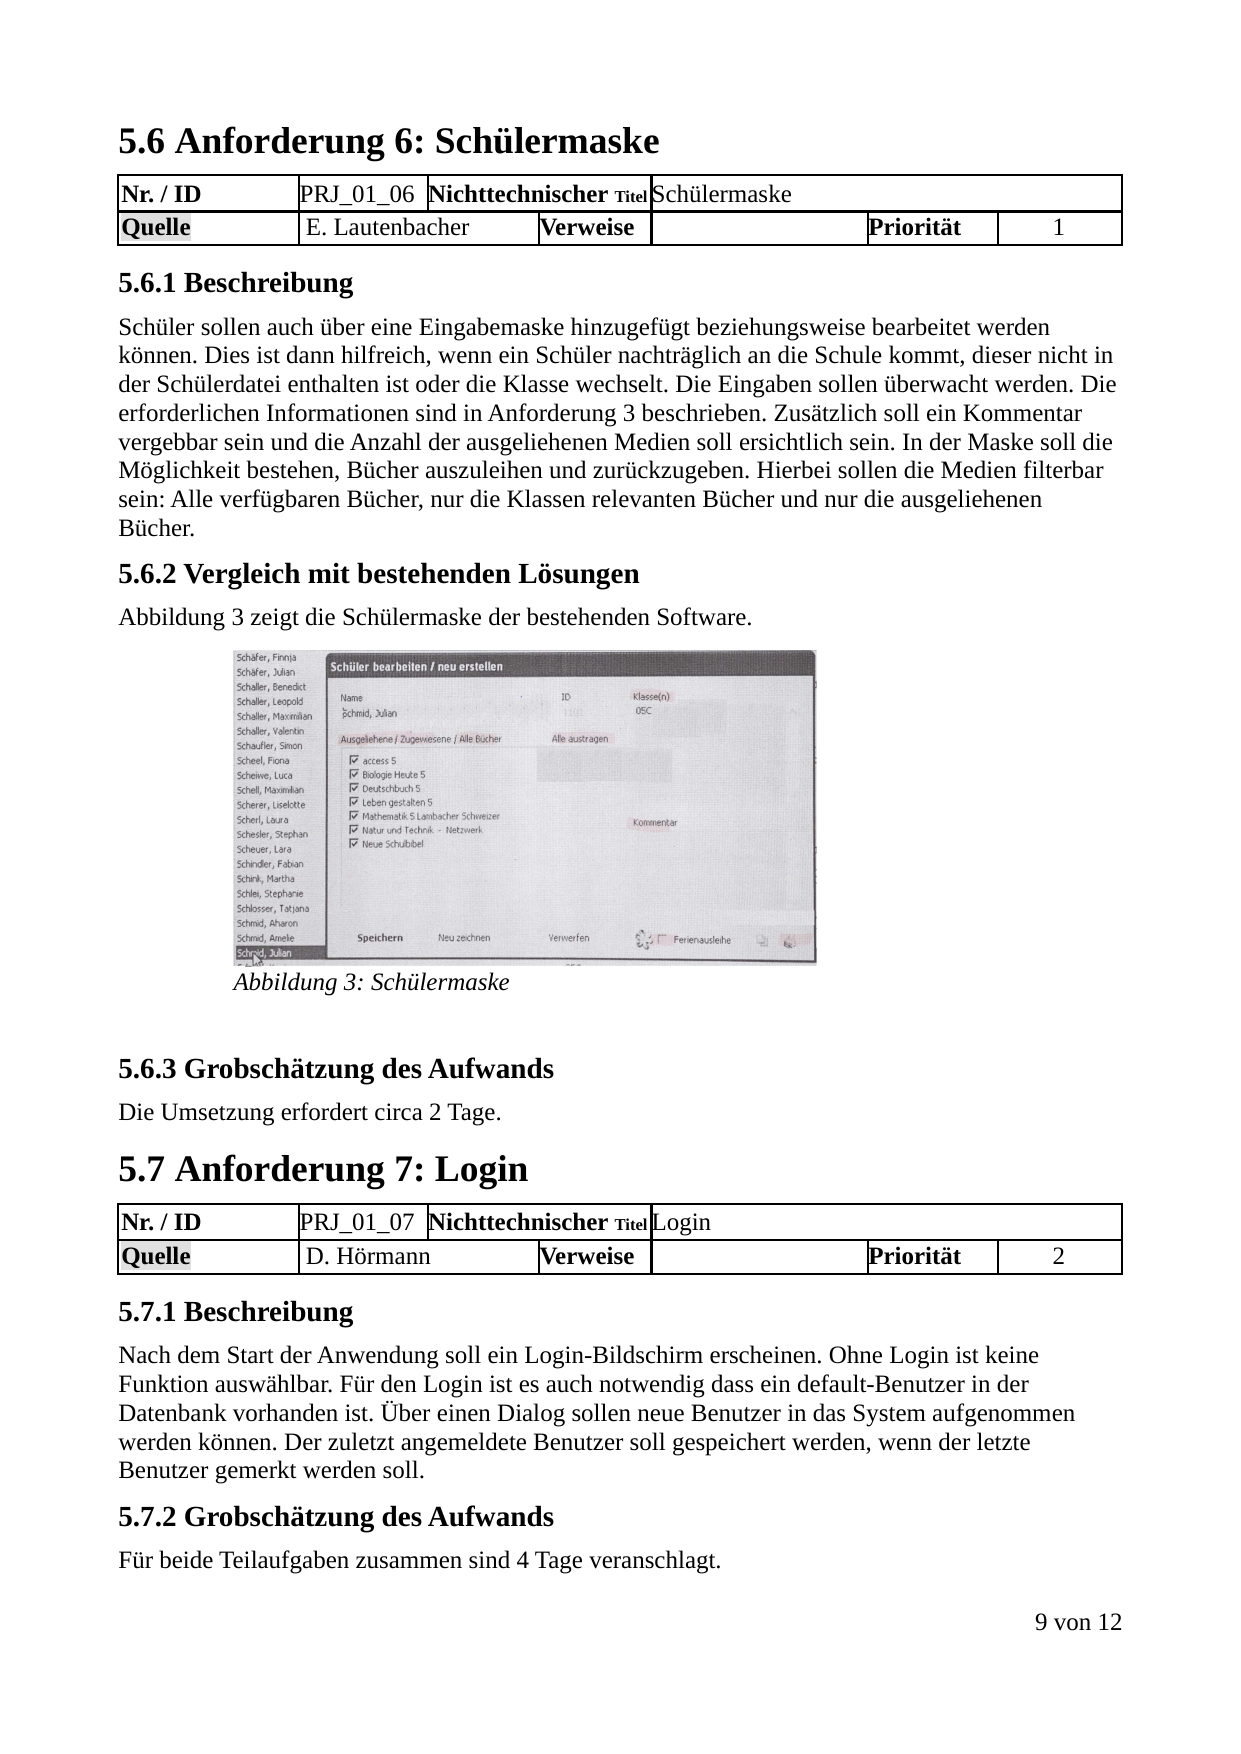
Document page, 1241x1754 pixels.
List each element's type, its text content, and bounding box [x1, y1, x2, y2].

table_cell [868, 246, 998, 251]
table_cell Verweise [540, 213, 650, 244]
table_cell [299, 1275, 428, 1280]
table_cell Quelle [119, 213, 298, 244]
table_cell [651, 1275, 868, 1280]
table_header PRJ_01_06 [300, 176, 427, 210]
table_cell [428, 1275, 539, 1280]
table_cell Priorität [869, 1241, 997, 1273]
text Die Umsetzung erfordert circa 2 Tage. [118, 1097, 1122, 1126]
table_cell [539, 246, 651, 251]
table_cell Verweise [540, 1241, 650, 1273]
subtitle 5.7.1 Beschreibung [118, 1294, 1122, 1328]
subtitle 5.7.2 Grobschätzung des Aufwands [118, 1499, 1122, 1532]
table_header PRJ_01_07 [300, 1205, 427, 1239]
picture [233, 650, 817, 967]
table_header Login [653, 1205, 1121, 1239]
table_cell [998, 246, 1122, 251]
table_cell [653, 213, 867, 244]
table_cell [653, 1241, 867, 1273]
table_header Nr. / ID [119, 176, 298, 210]
table_header Nichttechnischer Titel [429, 1205, 650, 1239]
table_cell [428, 246, 539, 251]
subtitle 5.6.3 Grobschätzung des Aufwands [118, 1051, 1122, 1085]
text Für beide Teilaufgaben zusammen sind 4 Tage veranschlagt. [118, 1545, 1122, 1573]
table_cell [998, 1275, 1122, 1280]
table_header Nr. / ID [119, 1205, 298, 1239]
table_header Schülermaske [653, 176, 1121, 210]
table_cell 1 [999, 213, 1121, 244]
table_cell Priorität [869, 213, 997, 244]
subtitle 5.6 Anforderung 6: Schülermaske [118, 118, 1122, 161]
table_cell [651, 246, 868, 251]
table_header Nichttechnischer Titel [429, 176, 650, 210]
table_cell D. Hörmann [300, 1241, 538, 1273]
table_cell E. Lautenbacher [300, 213, 538, 244]
subtitle 5.6.1 Beschreibung [118, 266, 1122, 299]
table_cell [539, 1275, 651, 1280]
table_cell 2 [999, 1241, 1121, 1273]
table_cell Quelle [119, 1241, 298, 1273]
table_cell [868, 1275, 998, 1280]
subtitle 5.6.2 Vergleich mit bestehenden Lösungen [118, 556, 1122, 590]
subtitle 5.7 Anforderung 7: Login [118, 1147, 1122, 1190]
text Schüler sollen auch über eine Eingabemaske hinzugefügt beziehungsweise bearbeitet werden können. Dies ist dann hilfreich, wenn ein Schüler nachträglich an die Schule kommt, dieser nicht in der Schülerdatei enthalten ist oder die Klasse wechselt. Die Eingaben sollen überwacht werden. Die erforderlichen Informationen sind in Anforderung 3 beschrieben. Zusätzlich soll ein Kommentar vergebbar sein und die Anzahl der ausgeliehenen Medien soll ersichtlich sein. In der Maske soll die Möglichkeit bestehen, Bücher auszuleihen und zurückzugeben. Hierbei sollen die Medien filterbar sein: Alle verfügbaren Bücher, nur die Klassen relevanten Bücher und nur die ausgeliehenen Bücher. [118, 312, 1122, 542]
text Abbildung 3: Schülermaske [233, 651, 936, 996]
text Nach dem Start der Anwendung soll ein Login-Bildschirm erscheinen. Ohne Login ist keine Funktion auswählbar. Für den Login ist es auch notwendig dass ein default-Benutzer in der Datenbank vorhanden ist. Über einen Dialog sollen neue Benutzer in das System aufgenommen werden können. Der zuletzt angemeldete Benutzer soll gespeichert werden, wenn der letzte Benutzer gemerkt werden soll. [118, 1340, 1122, 1484]
table_cell [118, 246, 299, 251]
table_cell [118, 1275, 299, 1280]
text Abbildung 3 zeigt die Schülermaske der bestehenden Software. [118, 602, 1122, 631]
table_cell [299, 246, 428, 251]
